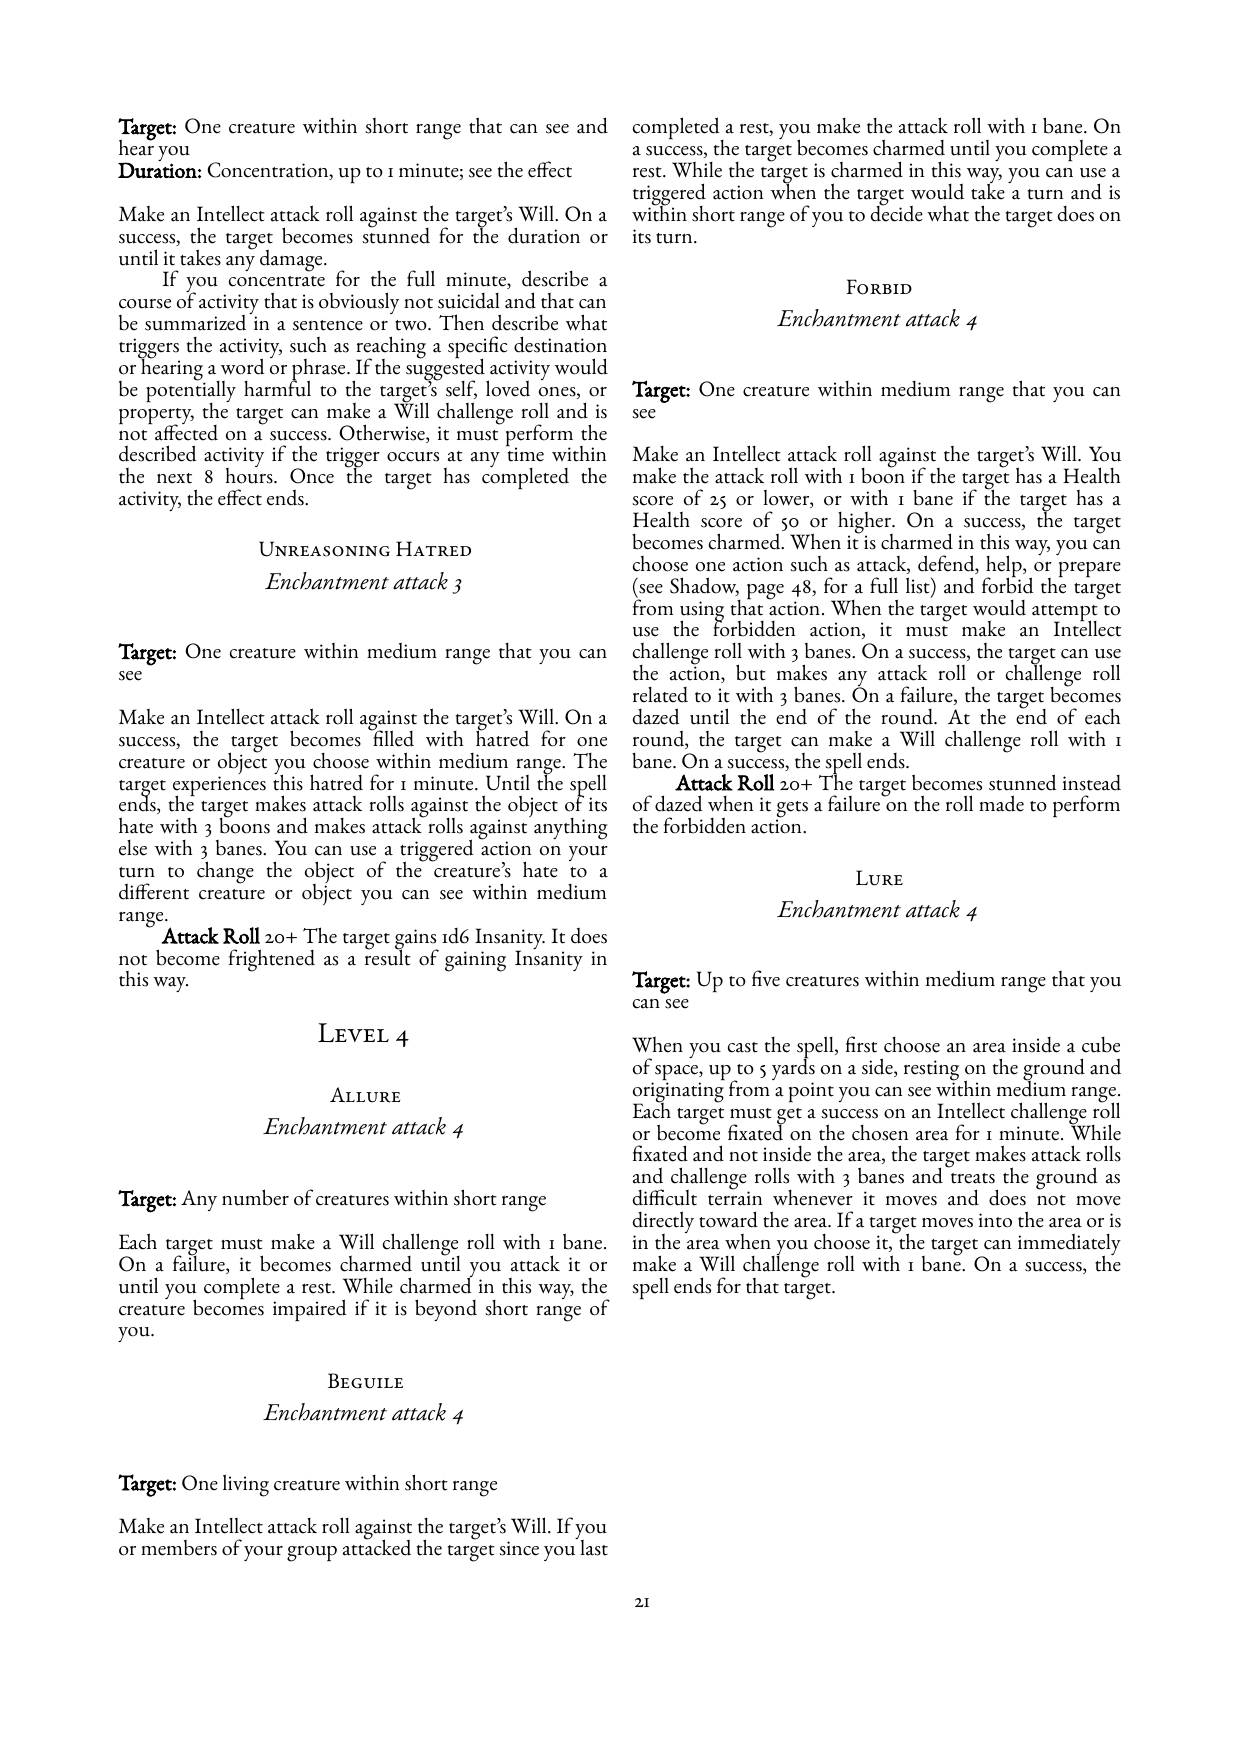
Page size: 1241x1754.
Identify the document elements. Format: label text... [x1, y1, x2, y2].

text Make an Intellect attack roll against the target’s Will. You make the attack roll with 1 boon if the target has a Health score of 25 or lower, or with 1 bane if the target has a Health score of 50 or higher. On a success, the target becomes charmed. When it is charmed in this way, you can choose one action such as attack, defend, help, or prepare (see Shadow, page 48, for a full list) and forbid the target from using that action. When the target would attempt to use the forbidden action, it must make an Intellect challenge roll with 3 banes. On a success, the target can use the action, but makes any attack roll or challenge roll related to it with 3 banes. On a failure, the target becomes dazed until the end of the round. At the end of each round, the target can make a Will challenge roll with 1 bane. On a success, the spell ends. [632, 436, 1122, 774]
text Attack Roll 20+ The target becomes stunned instead of dazed when it gets a failure on the roll made to perform the forbidden action. [632, 774, 1122, 840]
subtitle Lure [632, 869, 1122, 891]
text Make an Intellect attack roll against the target’s Will. If you or members of your group attacked the target since you last [118, 1508, 608, 1562]
text When you cast the spell, first choose an area inside a cube of space, up to 5 yards on a side, resting on the ground and originating from a point you can see within medium range. Each target must get a success on an Intellect challenge roll or become fixated on the chosen area for 1 minute. While fixated and not inside the area, the target makes attack rolls and challenge rolls with 3 banes and treats the ground as difficult terrain whenever it moves and does not move directly toward the area. If a target moves into the area or is in the area when you choose it, the target can immediately make a Will challenge roll with 1 bane. On a success, the spell ends for that target. [632, 1027, 1122, 1299]
text Each target must make a Will challenge roll with 1 bane. On a failure, it becomes charmed until you attack it or until you complete a rest. While charmed in this way, the creature becomes impaired if it is beyond short range of you. [118, 1224, 608, 1343]
list Target: One creature within medium range that you can see [632, 363, 1122, 424]
text completed a rest, you make the attack roll with 1 bane. On a success, the target becomes charmed until you complete a rest. While the target is charmed in this way, you can use a triggered action when the target would take a turn and is within short range of you to decide what the target does on its turn. [632, 118, 1122, 249]
list Target: Any number of creatures within short range [118, 1171, 608, 1212]
subtitle Level 4 [118, 1023, 608, 1051]
subtitle Enchantment attack 4 [632, 309, 1122, 334]
list Target: One living creature within short range [118, 1457, 608, 1496]
subtitle Enchantment attack 4 [632, 900, 1122, 924]
list Duration: Concentration, up to 1 minute; see the effect [118, 162, 608, 184]
text If you concentrate for the full minute, describe a course of activity that is obviously not suicidal and that can be summarized in a sentence or two. Then describe what triggers the activity, such as reaching a specific destination or hearing a word or phrase. If the suggested activity would be potentially harmful to the target’s self, loved ones, or property, the target can make a Will challenge roll and is not affected on a success. Otherwise, it must perform the described activity if the trigger occurs at any time within the next 8 hours. Once the target has completed the activity, the effect ends. [118, 271, 608, 512]
text Make an Intellect attack roll against the target’s Will. On a success, the target becomes stunned for the duration or until it takes any damage. [118, 196, 608, 271]
text Make an Intellect attack roll against the target’s Will. On a success, the target becomes filled with hatred for one creature or object you choose within medium range. The target experiences this hatred for 1 minute. Until the spell ends, the target makes attack rolls against the object of its hate with 3 boons and makes attack rolls against anything else with 3 banes. You can use a triggered action on your turn to change the object of the creature’s hate to a different creature or object you can see within medium range. [118, 699, 608, 927]
subtitle Beguile [118, 1373, 608, 1394]
text Attack Roll 20+ The target gains 1d6 Insanity. It does not become frightened as a result of gaining Insanity in this way. [118, 927, 608, 993]
subtitle Allure [118, 1086, 608, 1108]
list Target: One creature within medium range that you can see [118, 626, 608, 687]
subtitle Forbid [632, 279, 1122, 301]
subtitle Enchantment attack 4 [118, 1403, 608, 1427]
subtitle Unreasoning Hatred [118, 541, 608, 563]
subtitle Enchantment attack 4 [118, 1117, 608, 1141]
list Target: Up to five creatures within medium range that you can see [632, 954, 1122, 1015]
list Target: One creature within short range that can see and hear you [118, 118, 608, 162]
subtitle Enchantment attack 3 [118, 572, 608, 596]
